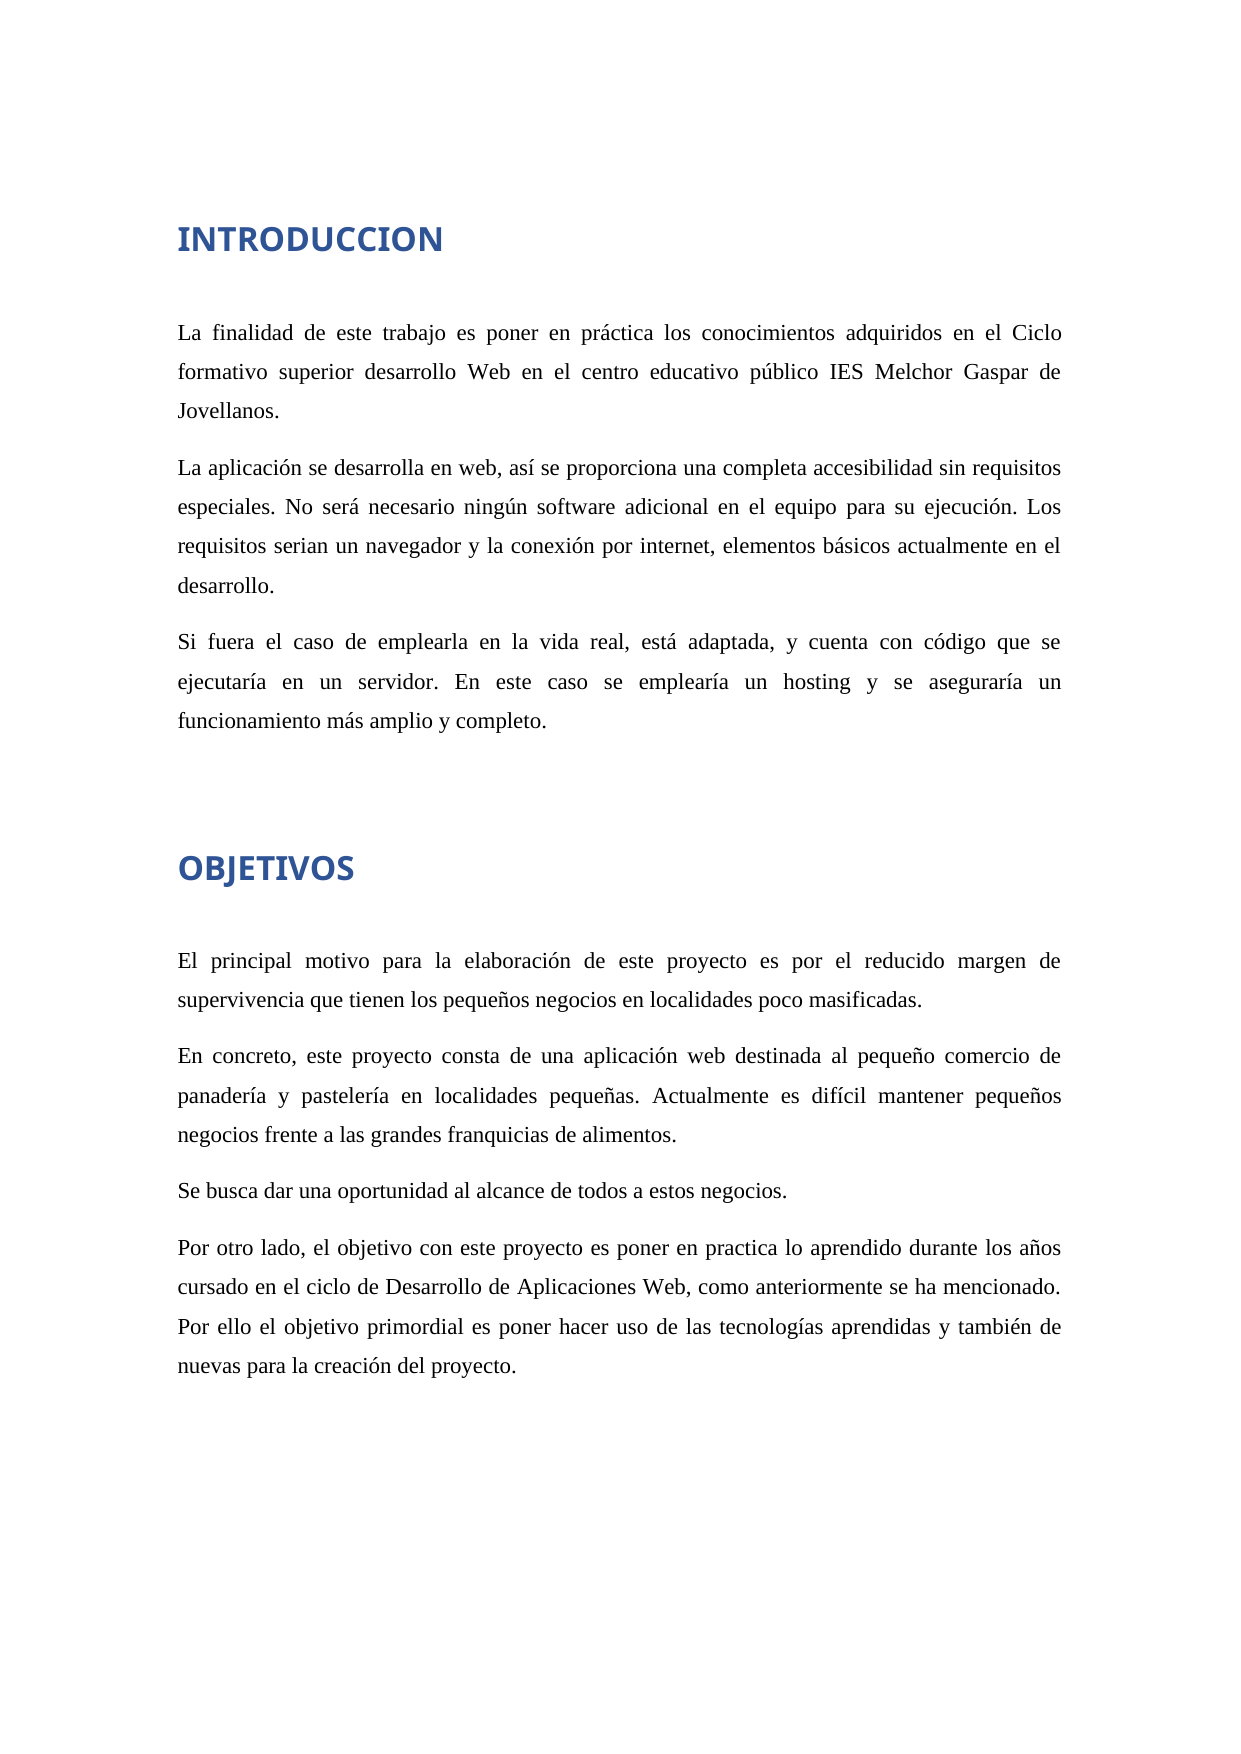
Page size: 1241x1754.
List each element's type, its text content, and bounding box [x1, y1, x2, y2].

subtitle OBJETIVOS [177, 844, 1063, 890]
text La finalidad de este trabajo es poner en práctica los conocimientos adquiridos en el Ciclo formativo superior desarrollo Web en el centro educativo público IES Melchor Gaspar de Jovellanos. [177, 318, 1063, 424]
text El principal motivo para la elaboración de este proyecto es por el reducido margen de supervivencia que tienen los pequeños negocios en localidades poco masificadas. [177, 947, 1063, 1013]
text En concreto, este proyecto consta de una aplicación web destinada al pequeño comercio de panadería y pastelería en localidades pequeñas. Actualmente es difícil mantener pequeños negocios frente a las grandes franquicias de alimentos. [177, 1042, 1063, 1148]
subtitle INTRODUCCION [177, 216, 1063, 262]
text Por otro lado, el objetivo con este proyecto es poner en practica lo aprendido durante los años cursado en el ciclo de Desarrollo de Aplicaciones Web, como anteriormente se ha mencionado. Por ello el objetivo primordial es poner hacer uso de las tecnologías aprendidas y también de nuevas para la creación del proyecto. [177, 1234, 1063, 1378]
text Si fuera el caso de emplearla en la vida real, está adaptada, y cuenta con código que se ejecutaría en un servidor. En este caso se emplearía un hosting y se aseguraría un funcionamiento más amplio y completo. [177, 628, 1063, 733]
text La aplicación se desarrolla en web, así se proporciona una completa accesibilidad sin requisitos especiales. No será necesario ningún software adicional en el equipo para su ejecución. Los requisitos serian un navegador y la conexión por internet, elementos básicos actualmente en el desarrollo. [177, 454, 1063, 598]
text Se busca dar una oportunidad al alcance de todos a estos negocios. [177, 1178, 1063, 1204]
